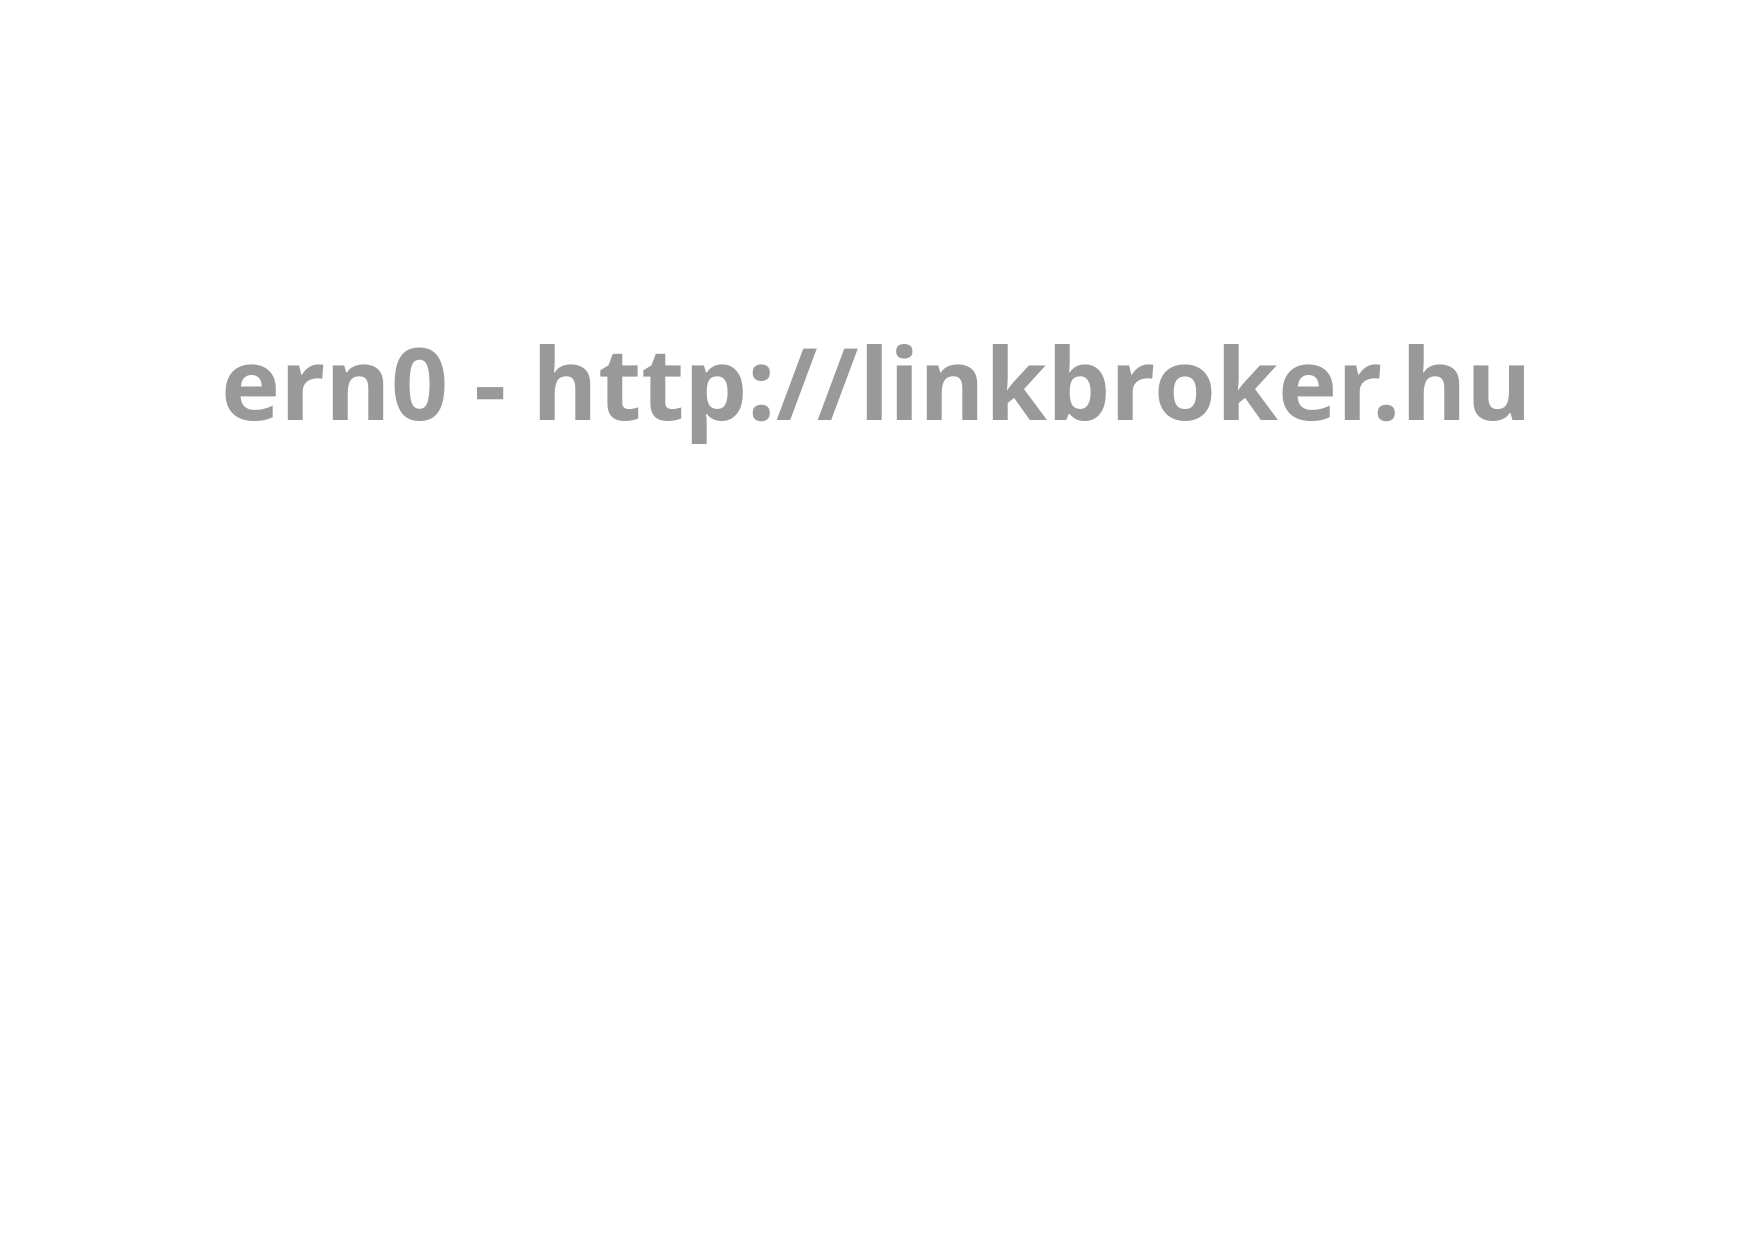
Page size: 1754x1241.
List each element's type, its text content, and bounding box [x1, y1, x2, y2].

text ern0 - http://linkbroker.hu [0, 313, 1753, 450]
